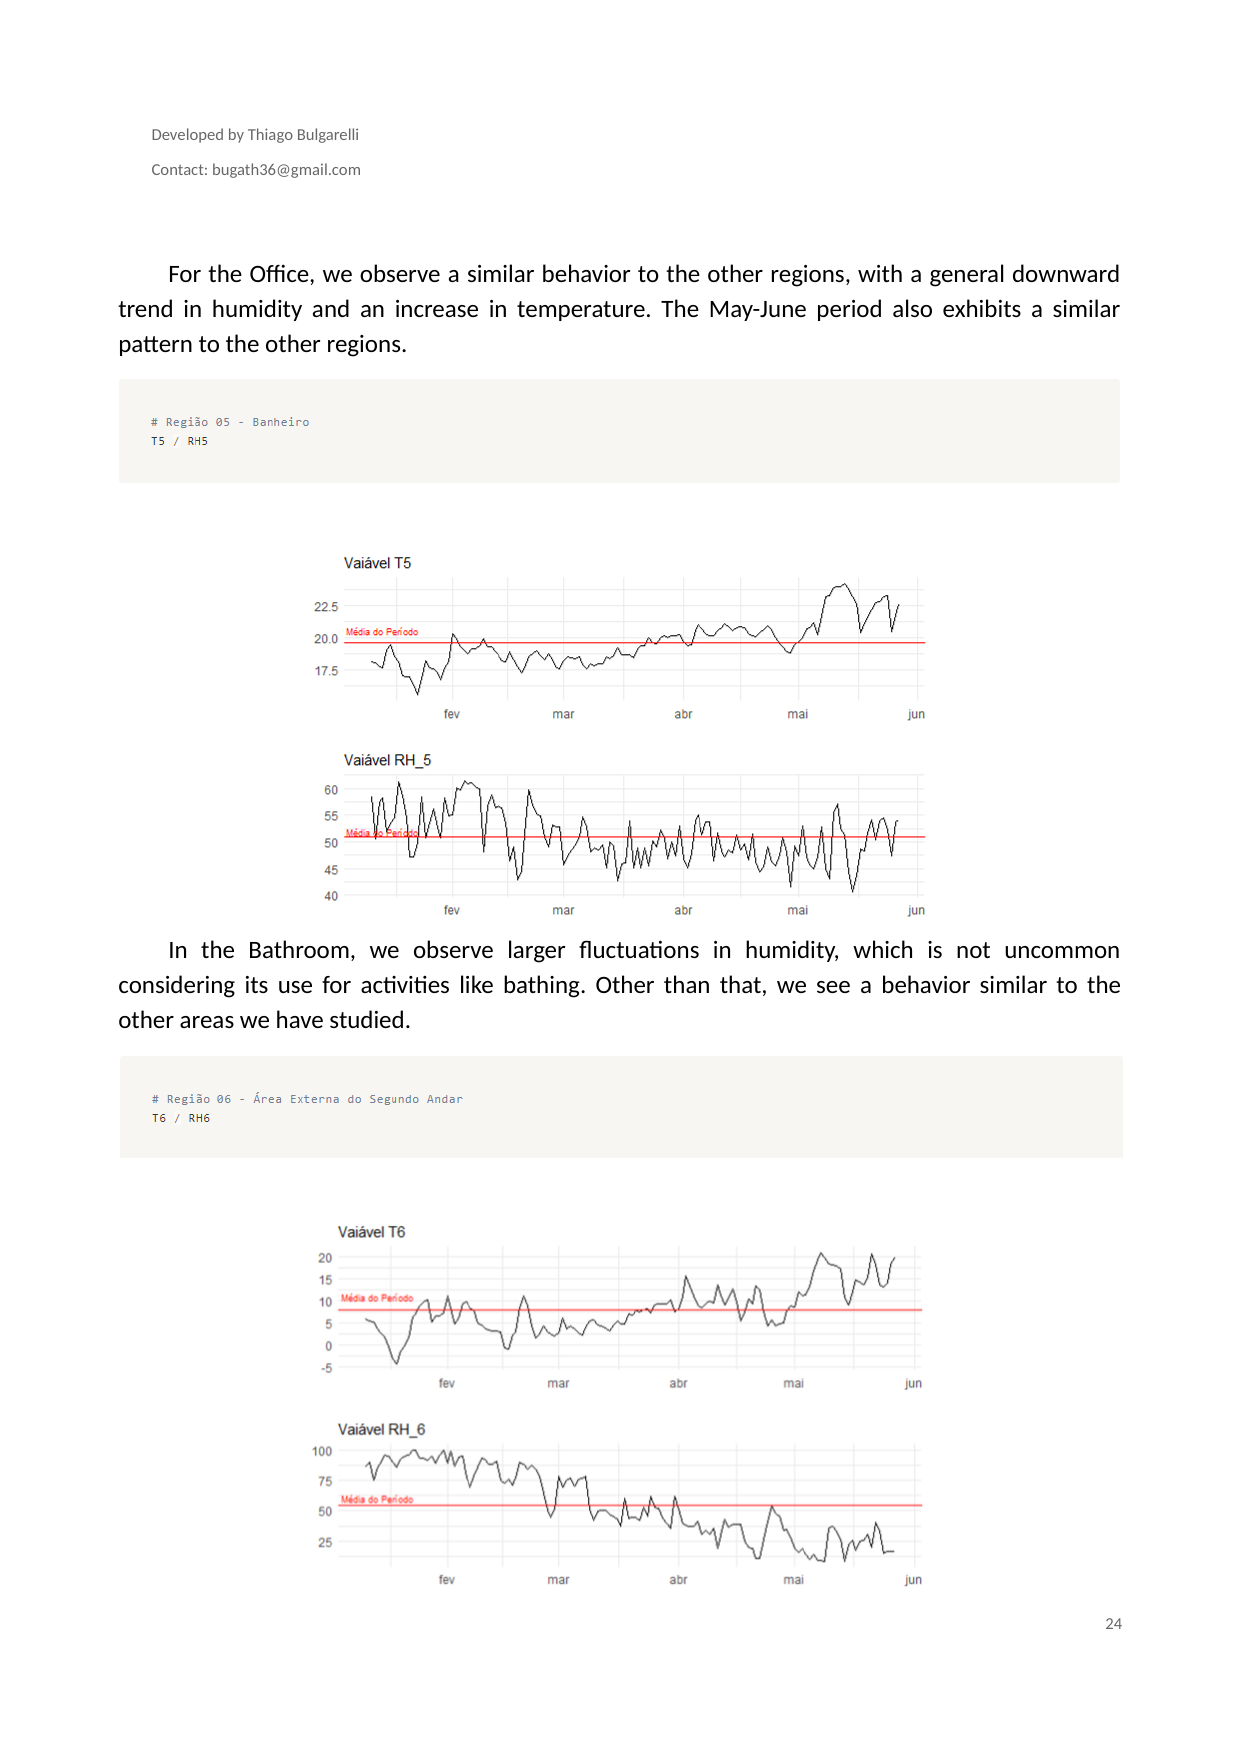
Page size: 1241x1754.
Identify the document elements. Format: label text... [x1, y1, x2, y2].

text In the Bathroom, we observe larger fluctuations in humidity, which is not uncommon considering its use for activities like bathing. Other than that, we see a behavior similar to the other areas we have studied. [118, 934, 1122, 1035]
picture [119, 1056, 1124, 1158]
text For the Office, we observe a similar behavior to the other regions, with a general downward trend in humidity and an increase in temperature. The May-June period also exhibits a similar pattern to the other regions. [118, 259, 1122, 359]
picture [118, 379, 1123, 484]
picture [301, 1212, 939, 1605]
picture [298, 537, 943, 930]
